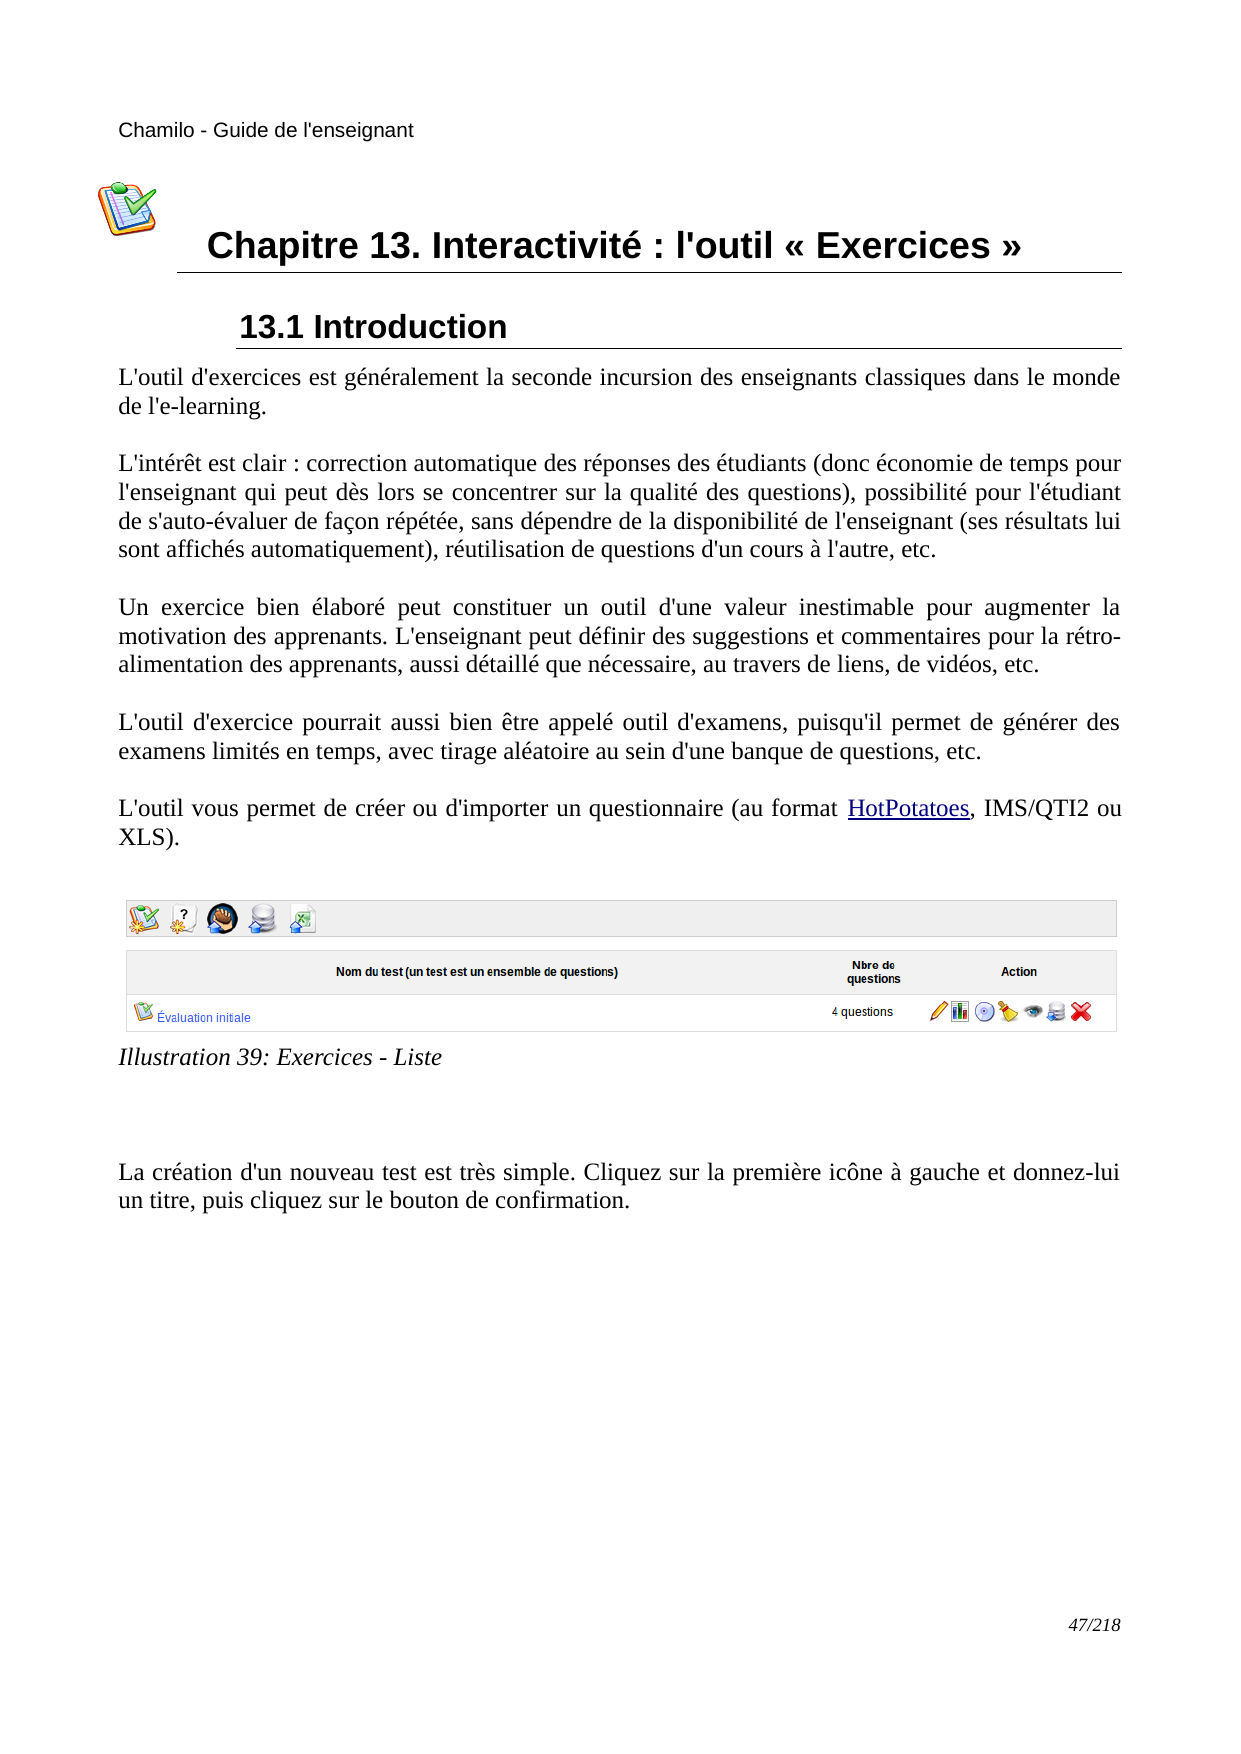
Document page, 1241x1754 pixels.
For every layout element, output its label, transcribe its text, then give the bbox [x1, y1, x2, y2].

text L'outil vous permet de créer ou d'importer un questionnaire (au format HotPotatoes, IMS/QTI2 ou XLS). [118, 793, 1122, 851]
text Illustration 39: Exercices - Liste [118, 1042, 1122, 1070]
subtitle Interactivité : l'outil « Exercices » [177, 190, 1122, 272]
picture [118, 892, 1123, 1042]
text Un exercice bien élaboré peut constituer un outil d'une valeur inestimable pour augmenter la motivation des apprenants. L'enseignant peut définir des suggestions et commentaires pour la rétro-alimentation des apprenants, aussi détaillé que nécessaire, au travers de liens, de vidéos, etc. [118, 592, 1122, 678]
text L'outil d'exercice pourrait aussi bien être appelé outil d'examens, puisqu'il permet de générer des examens limités en temps, avec tirage aléatoire au sein d'une banque de questions, etc. [118, 707, 1122, 764]
subtitle Introduction [236, 304, 1122, 348]
text L'intérêt est clair : correction automatique des réponses des étudiants (donc économie de temps pour l'enseignant qui peut dès lors se concentrer sur la qualité des questions), possibilité pour l'étudiant de s'auto-évaluer de façon répétée, sans dépendre de la disponibilité de l'enseignant (ses résultats lui sont affichés automatiquement), réutilisation de questions d'un cours à l'autre, etc. [118, 448, 1122, 563]
text La création d'un nouveau test est très simple. Cliquez sur la première icône à gauche et donnez-lui un titre, puis cliquez sur le bouton de confirmation. [118, 1157, 1122, 1214]
text L'outil d'exercices est généralement la seconde incursion des enseignants classiques dans le monde de l'e-learning. [118, 362, 1122, 419]
